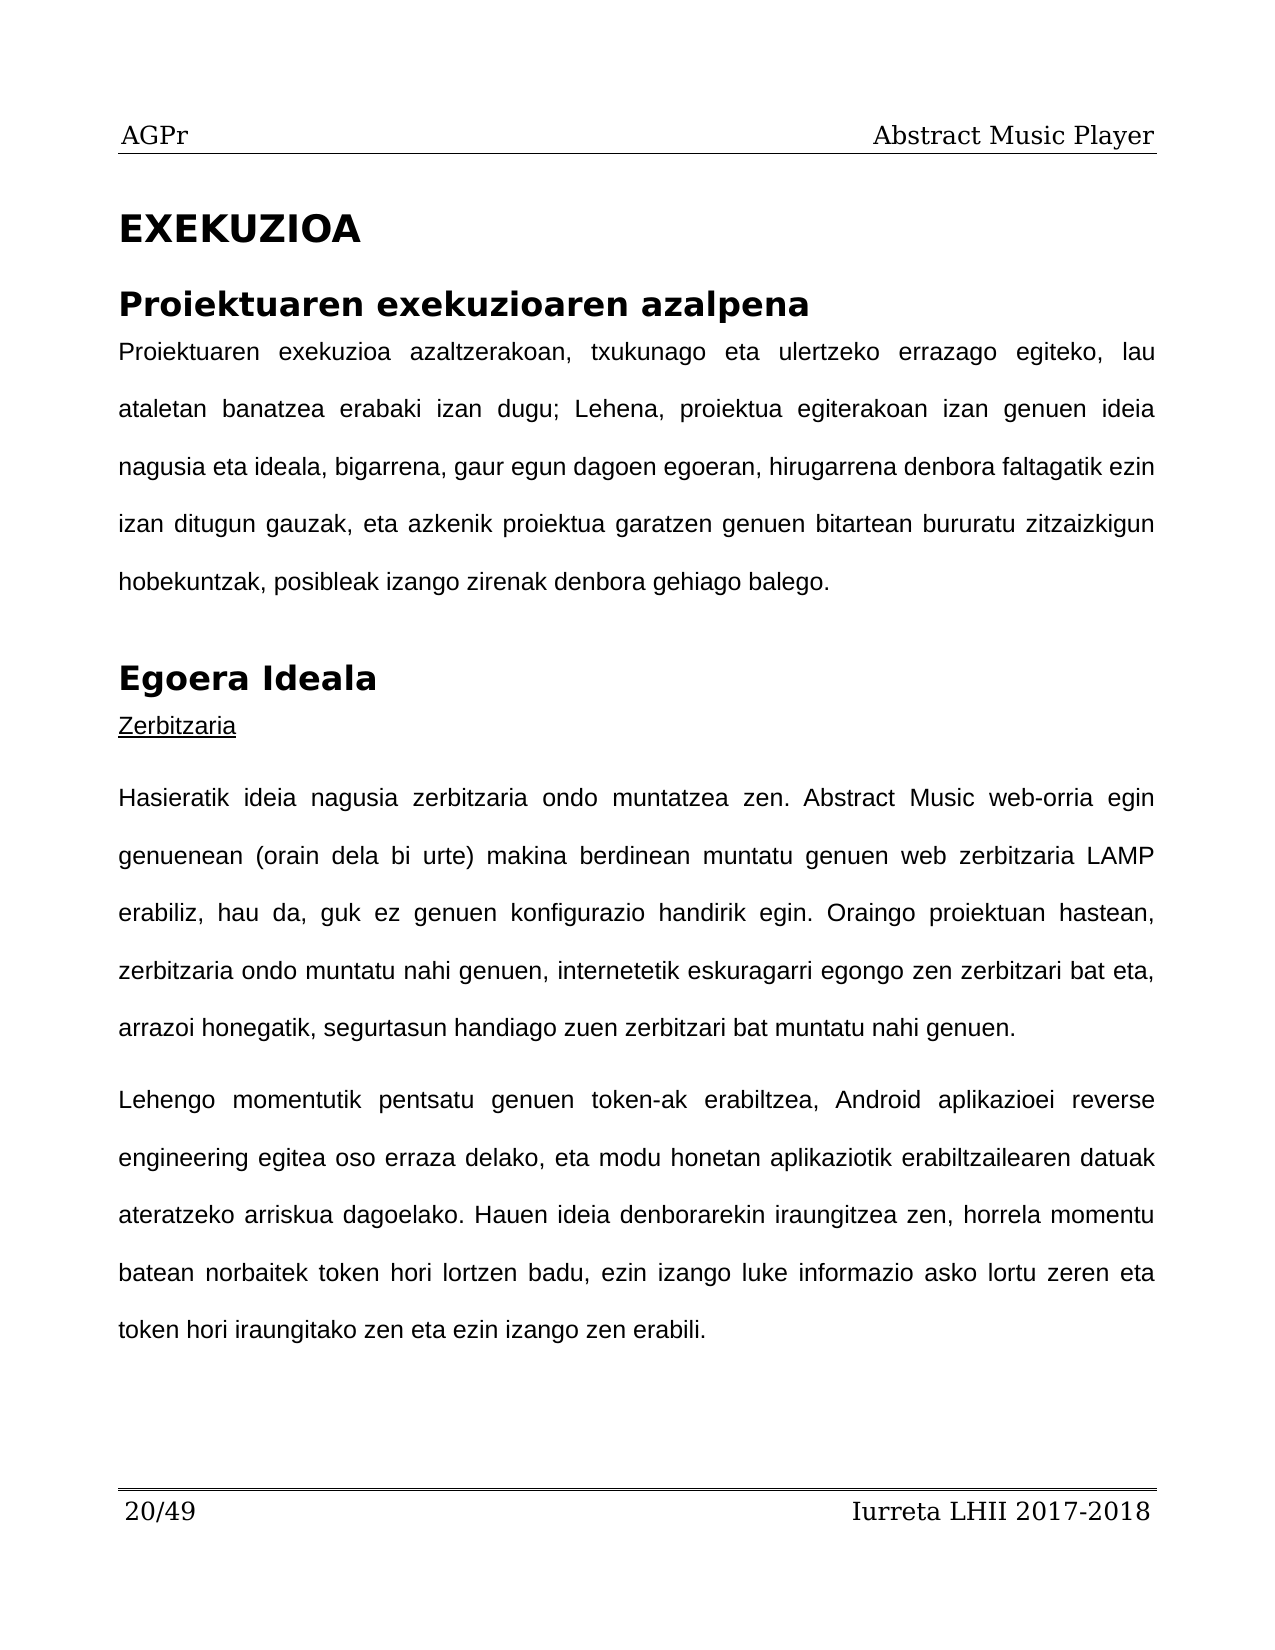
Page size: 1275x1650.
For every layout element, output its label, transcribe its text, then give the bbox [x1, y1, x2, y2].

text Proiektuaren exekuzioa azaltzerakoan, txukunago eta ulertzeko errazago egiteko, lau ataletan banatzea erabaki izan dugu; Lehena, proiektua egiterakoan izan genuen ideia nagusia eta ideala, bigarrena, gaur egun dagoen egoeran, hirugarrena denbora faltagatik ezin izan ditugun gauzak, eta azkenik proiektua garatzen genuen bitartean bururatu zitzaizkigun hobekuntzak, posibleak izango zirenak denbora gehiago balego. [118, 337, 1157, 596]
subtitle EXEKUZIOA [118, 208, 1157, 252]
text Lehengo momentutik pentsatu genuen token-ak erabiltzea, Android aplikazioei reverse engineering egitea oso erraza delako, eta modu honetan aplikaziotik erabiltzailearen datuak ateratzeko arriskua dagoelako. Hauen ideia denborarekin iraungitzea zen, horrela momentu batean norbaitek token hori lortzen badu, ezin izango luke informazio asko lortu zeren eta token hori iraungitako zen eta ezin izango zen erabili. [118, 1085, 1157, 1344]
text Hasieratik ideia nagusia zerbitzaria ondo muntatzea zen. Abstract Music web-orria egin genuenean (orain dela bi urte) makina berdinean muntatu genuen web zerbitzaria LAMP erabiliz, hau da, guk ez genuen konfigurazio handirik egin. Oraingo proiektuan hastean, zerbitzaria ondo muntatu nahi genuen, internetetik eskuragarri egongo zen zerbitzari bat eta, arrazoi honegatik, segurtasun handiago zuen zerbitzari bat muntatu nahi genuen. [118, 783, 1157, 1042]
subtitle Proiektuaren exekuzioaren azalpena [118, 285, 1157, 324]
subtitle Egoera Ideala [118, 660, 1157, 699]
text Zerbitzaria [118, 711, 1157, 740]
